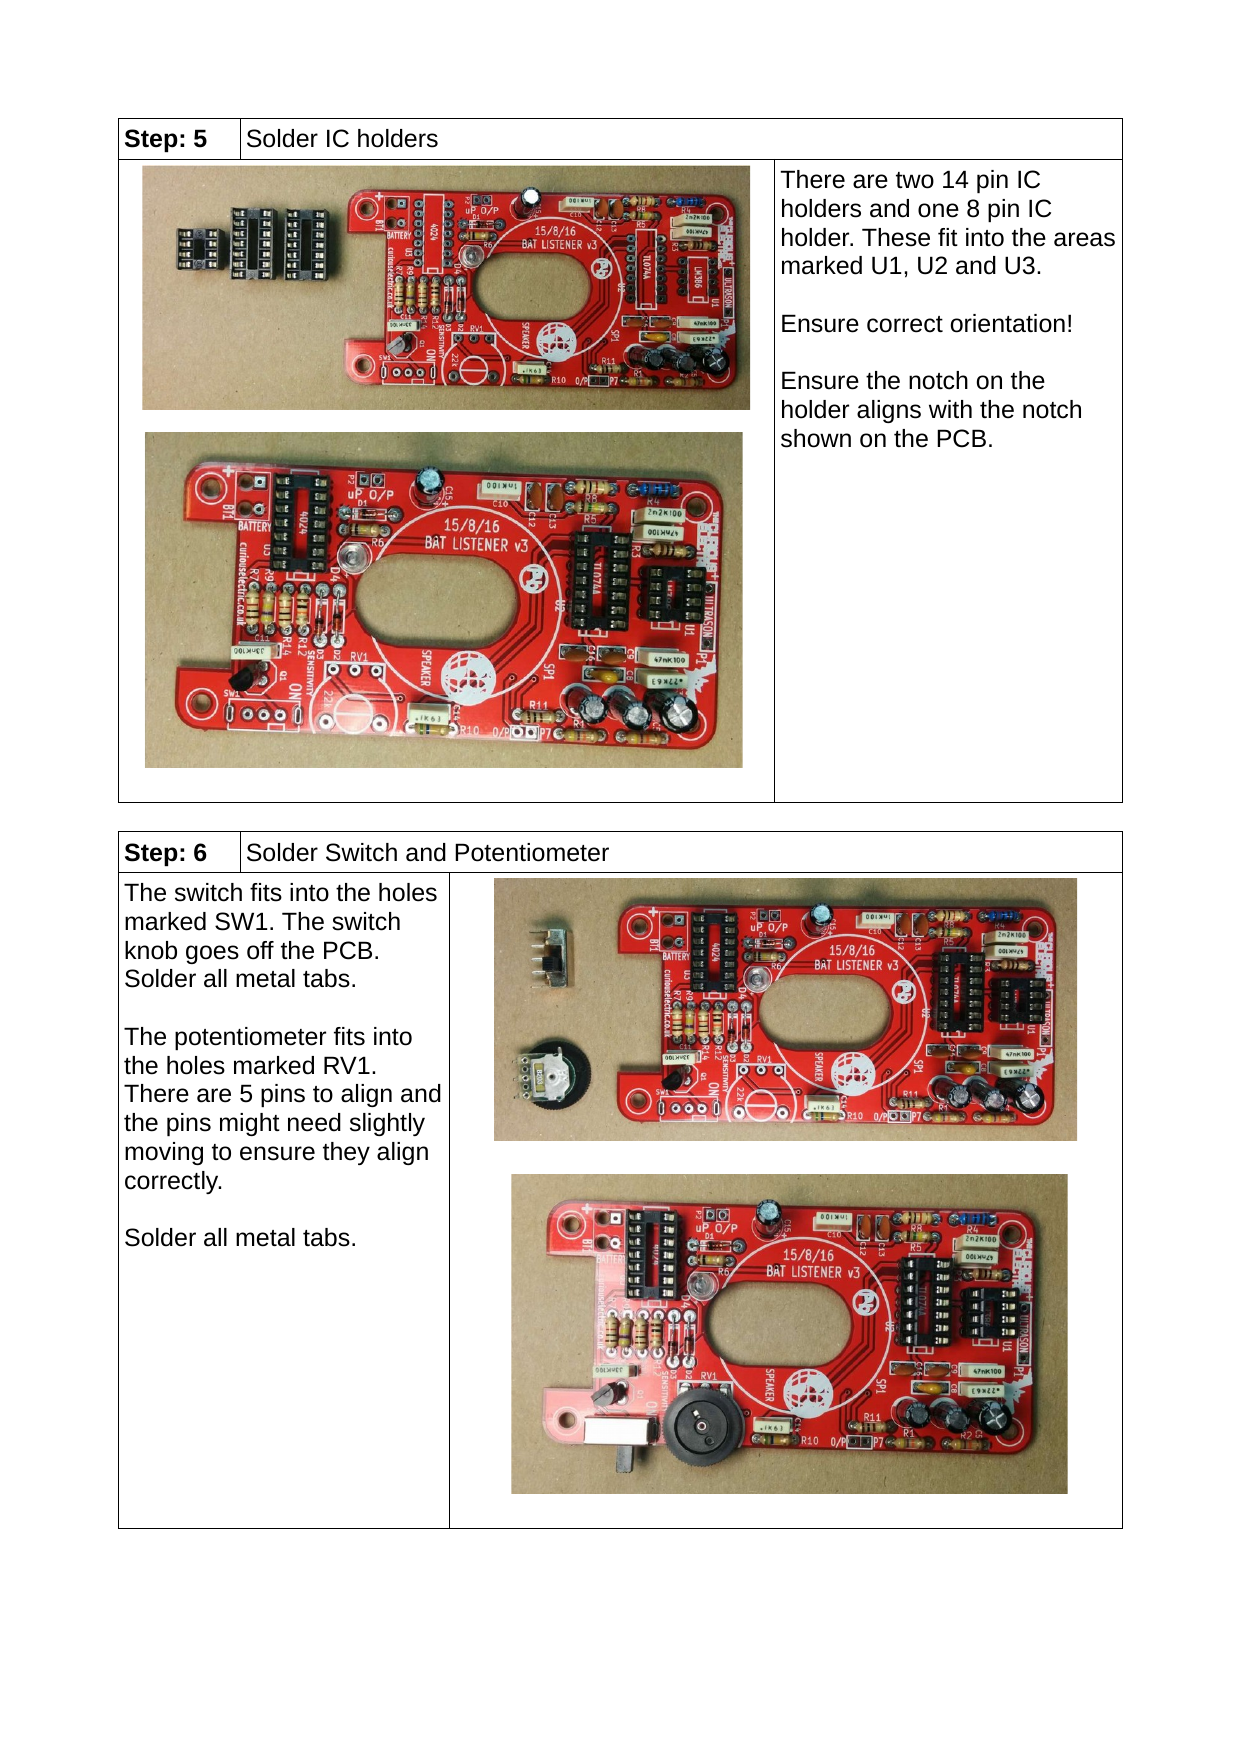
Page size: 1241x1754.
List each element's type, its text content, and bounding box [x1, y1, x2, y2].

picture [142, 165, 751, 410]
table_header Step: 6 [119, 832, 240, 872]
table_cell [450, 873, 1122, 1528]
picture [511, 1174, 1068, 1494]
picture [494, 878, 1078, 1141]
table_header Step: 5 [119, 119, 240, 159]
picture [144, 432, 743, 768]
table_cell The switch fits into the holes marked SW1. The switch knob goes off the PCB. Solder all metal tabs. The potentiometer fits into the holes marked RV1. There are 5 pins to align and the pins might need slightly moving to ensure they align correctly. Solder all metal tabs. [119, 873, 449, 1528]
table_cell There are two 14 pin IC holders and one 8 pin IC holder. These fit into the areas marked U1, U2 and U3. Ensure correct orientation! Ensure the notch on the holder aligns with the notch shown on the PCB. [775, 160, 1122, 802]
table_cell [119, 160, 774, 802]
table_header Solder IC holders [241, 119, 1122, 159]
table_header Solder Switch and Potentiometer [241, 832, 1122, 872]
